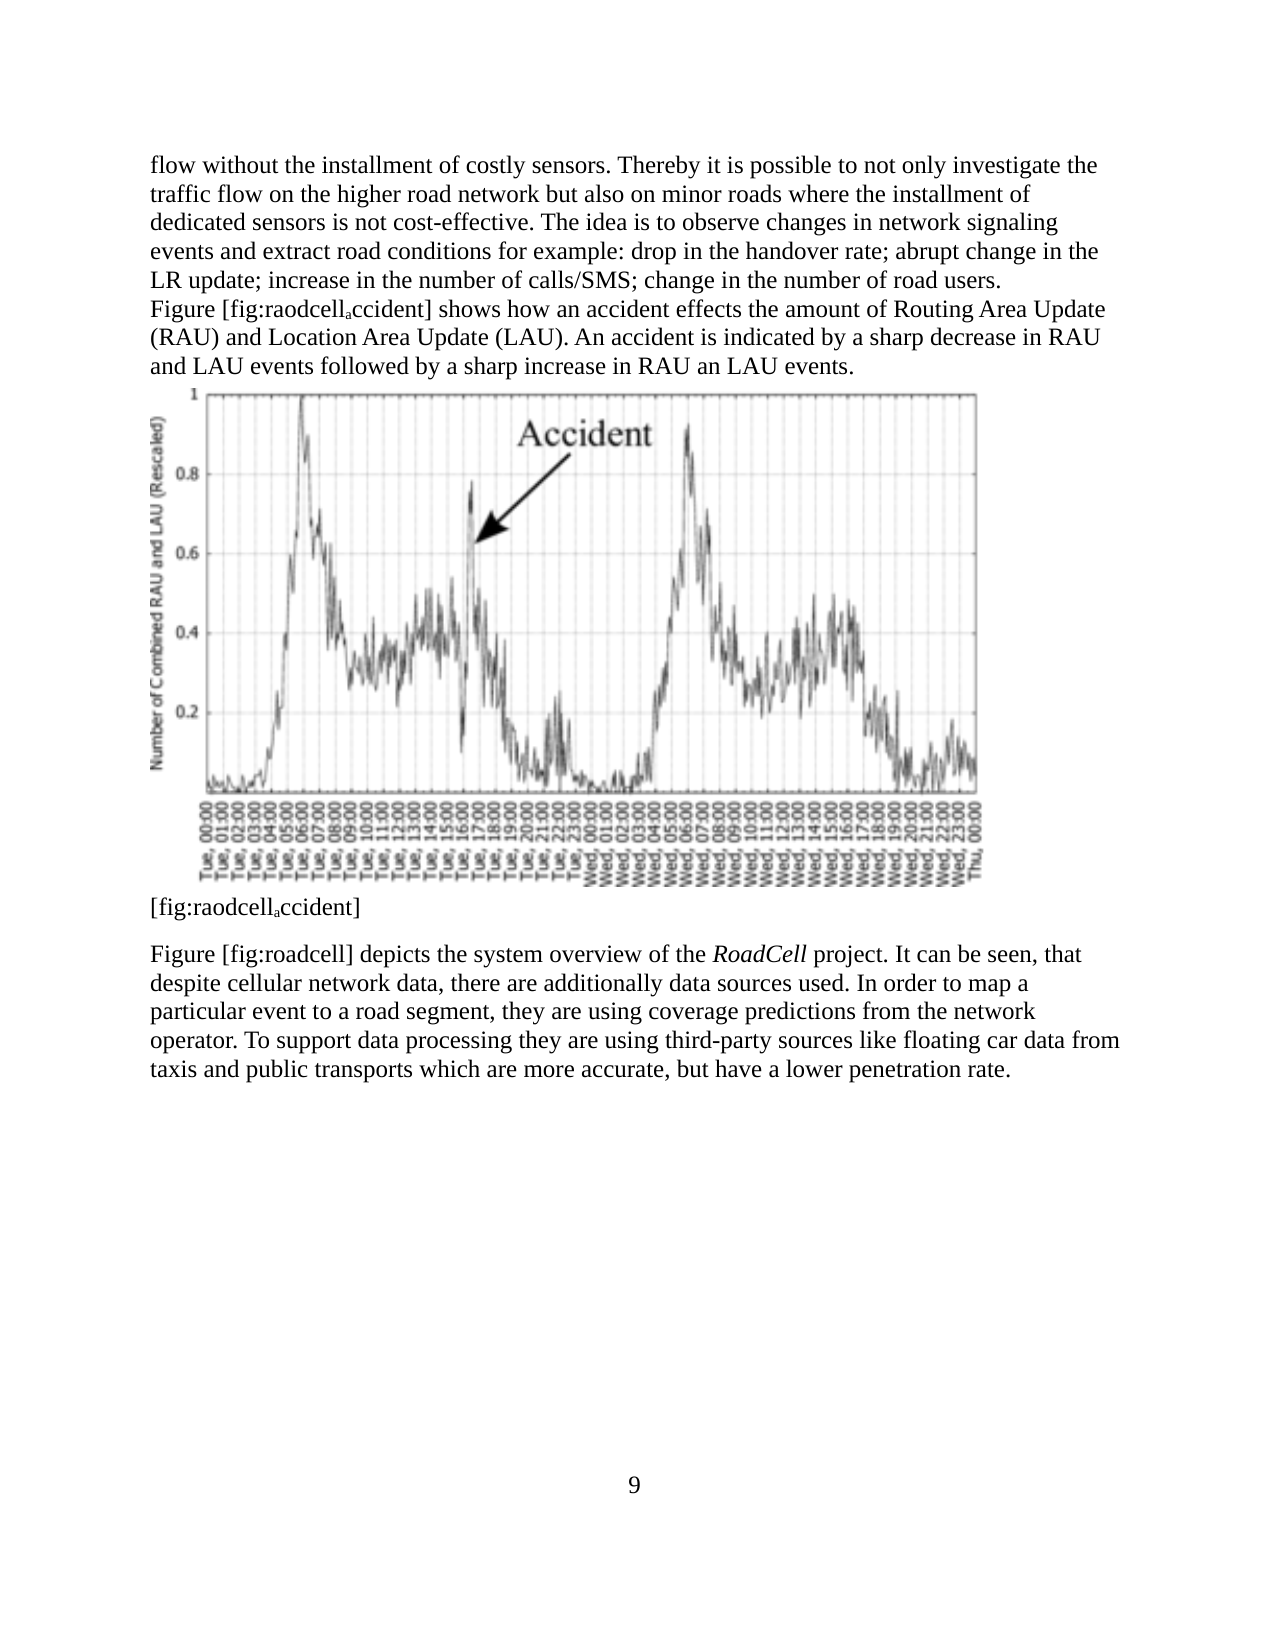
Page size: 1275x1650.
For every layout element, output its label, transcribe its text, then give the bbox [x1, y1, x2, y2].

picture [150, 388, 984, 887]
text [fig:raodcellaccident] [150, 389, 1125, 921]
text flow without the installment of costly sensors. Thereby it is possible to not only investigate the traffic flow on the higher road network but also on minor roads where the installment of dedicated sensors is not cost-effective. The idea is to observe changes in network signaling events and extract road conditions for example: drop in the handover rate; abrupt change in the LR update; increase in the number of calls/SMS; change in the number of road users. Figure [fig:raodcellaccident] shows how an accident effects the amount of Routing Area Update (RAU) and Location Area Update (LAU). An accident is indicated by a sharp decrease in RAU and LAU events followed by a sharp increase in RAU an LAU events. [150, 150, 1125, 380]
text Figure [fig:roadcell] depicts the system overview of the RoadCell project. It can be seen, that despite cellular network data, there are additionally data sources used. In order to map a particular event to a road segment, they are using coverage predictions from the network operator. To support data processing they are using third-party sources like floating car data from taxis and public transports which are more accurate, but have a lower penetration rate. [150, 939, 1125, 1083]
